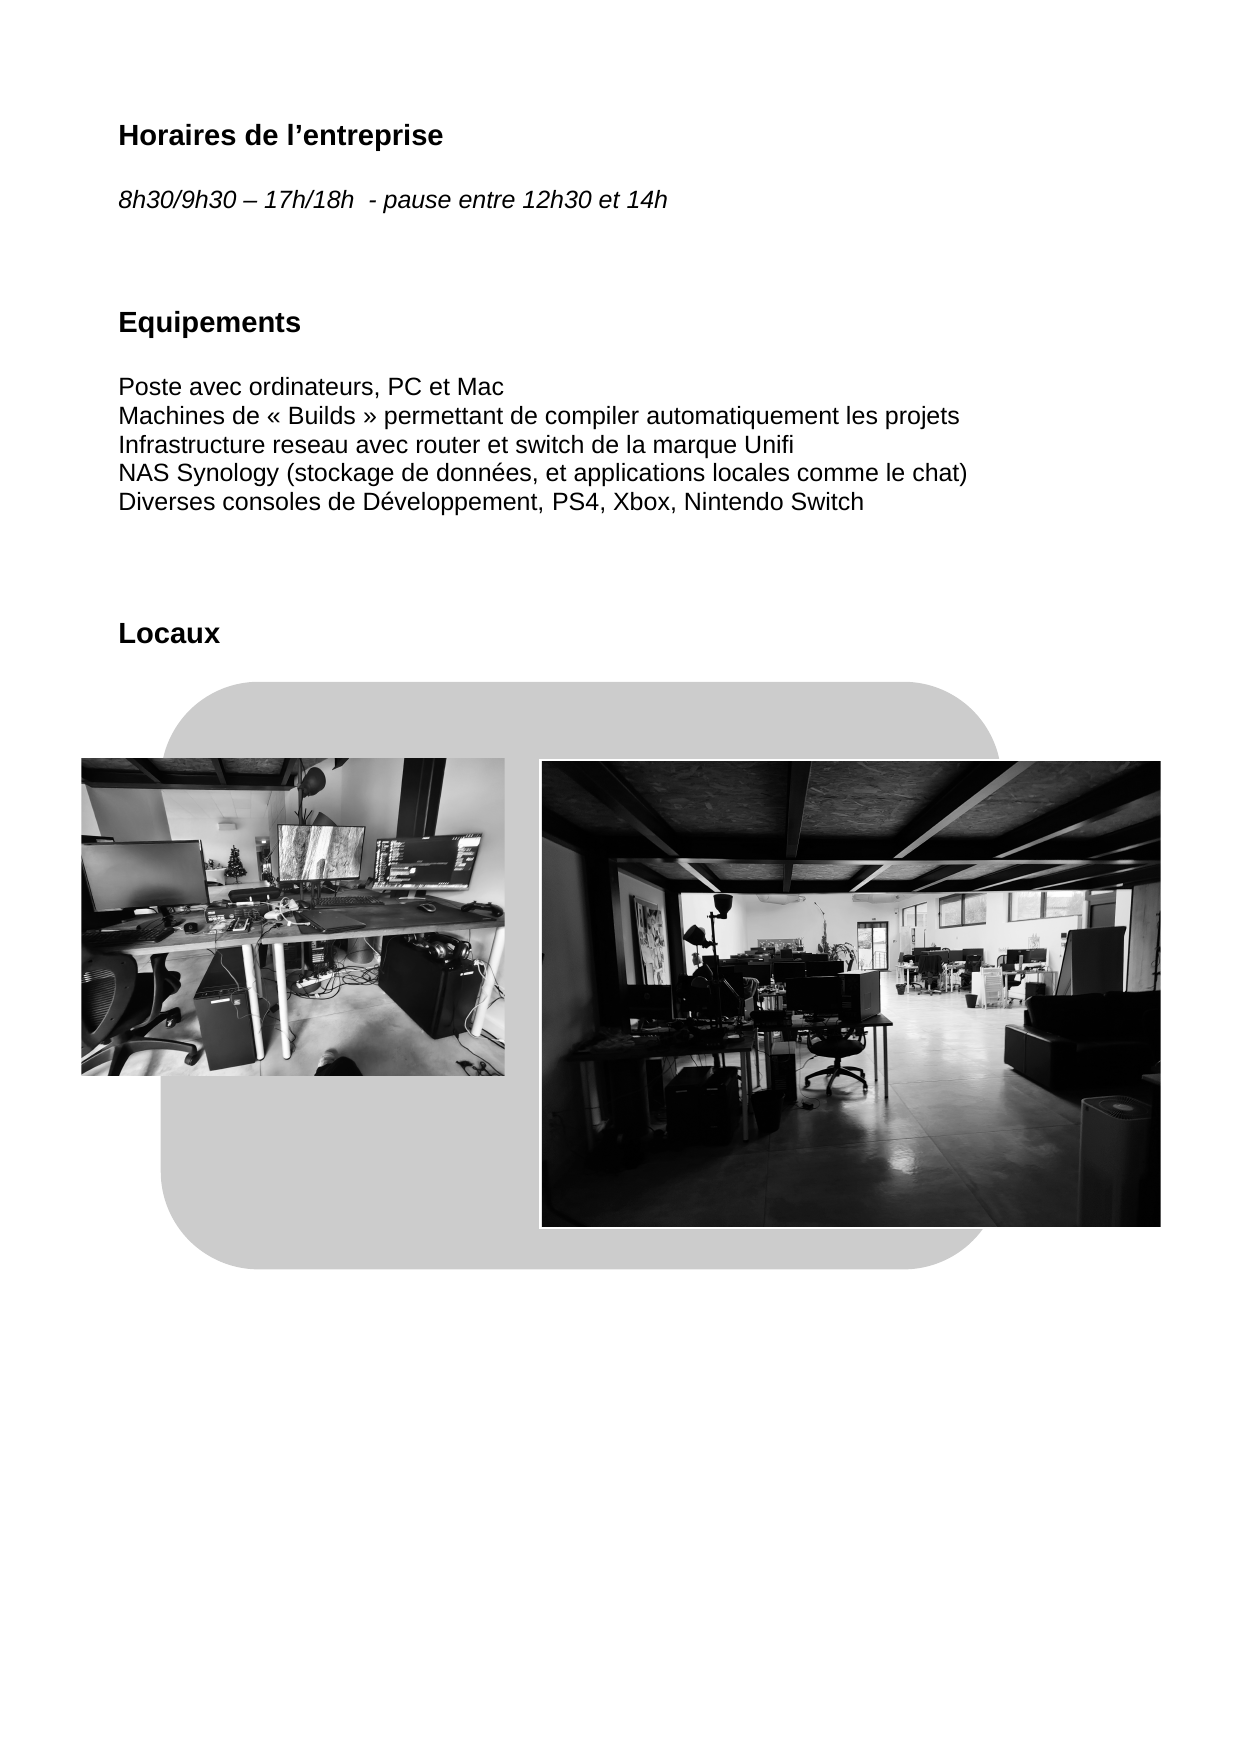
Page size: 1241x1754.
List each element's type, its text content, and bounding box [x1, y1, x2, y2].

text Poste avec ordinateurs, PC et Mac Machines de « Builds » permettant de compiler automatiquement les projets Infrastructure reseau avec router et switch de la marque Unifi [118, 372, 1122, 458]
text Locaux [118, 616, 1122, 650]
text Equipements [118, 305, 1122, 338]
text Horaires de l’entreprise [118, 118, 1122, 152]
text NAS Synology (stockage de données, et applications locales comme le chat) Diverses consoles de Développement, PS4, Xbox, Nintendo Switch [118, 458, 1122, 516]
text 8h30/9h30 – 17h/18h - pause entre 12h30 et 14h [118, 185, 1122, 214]
